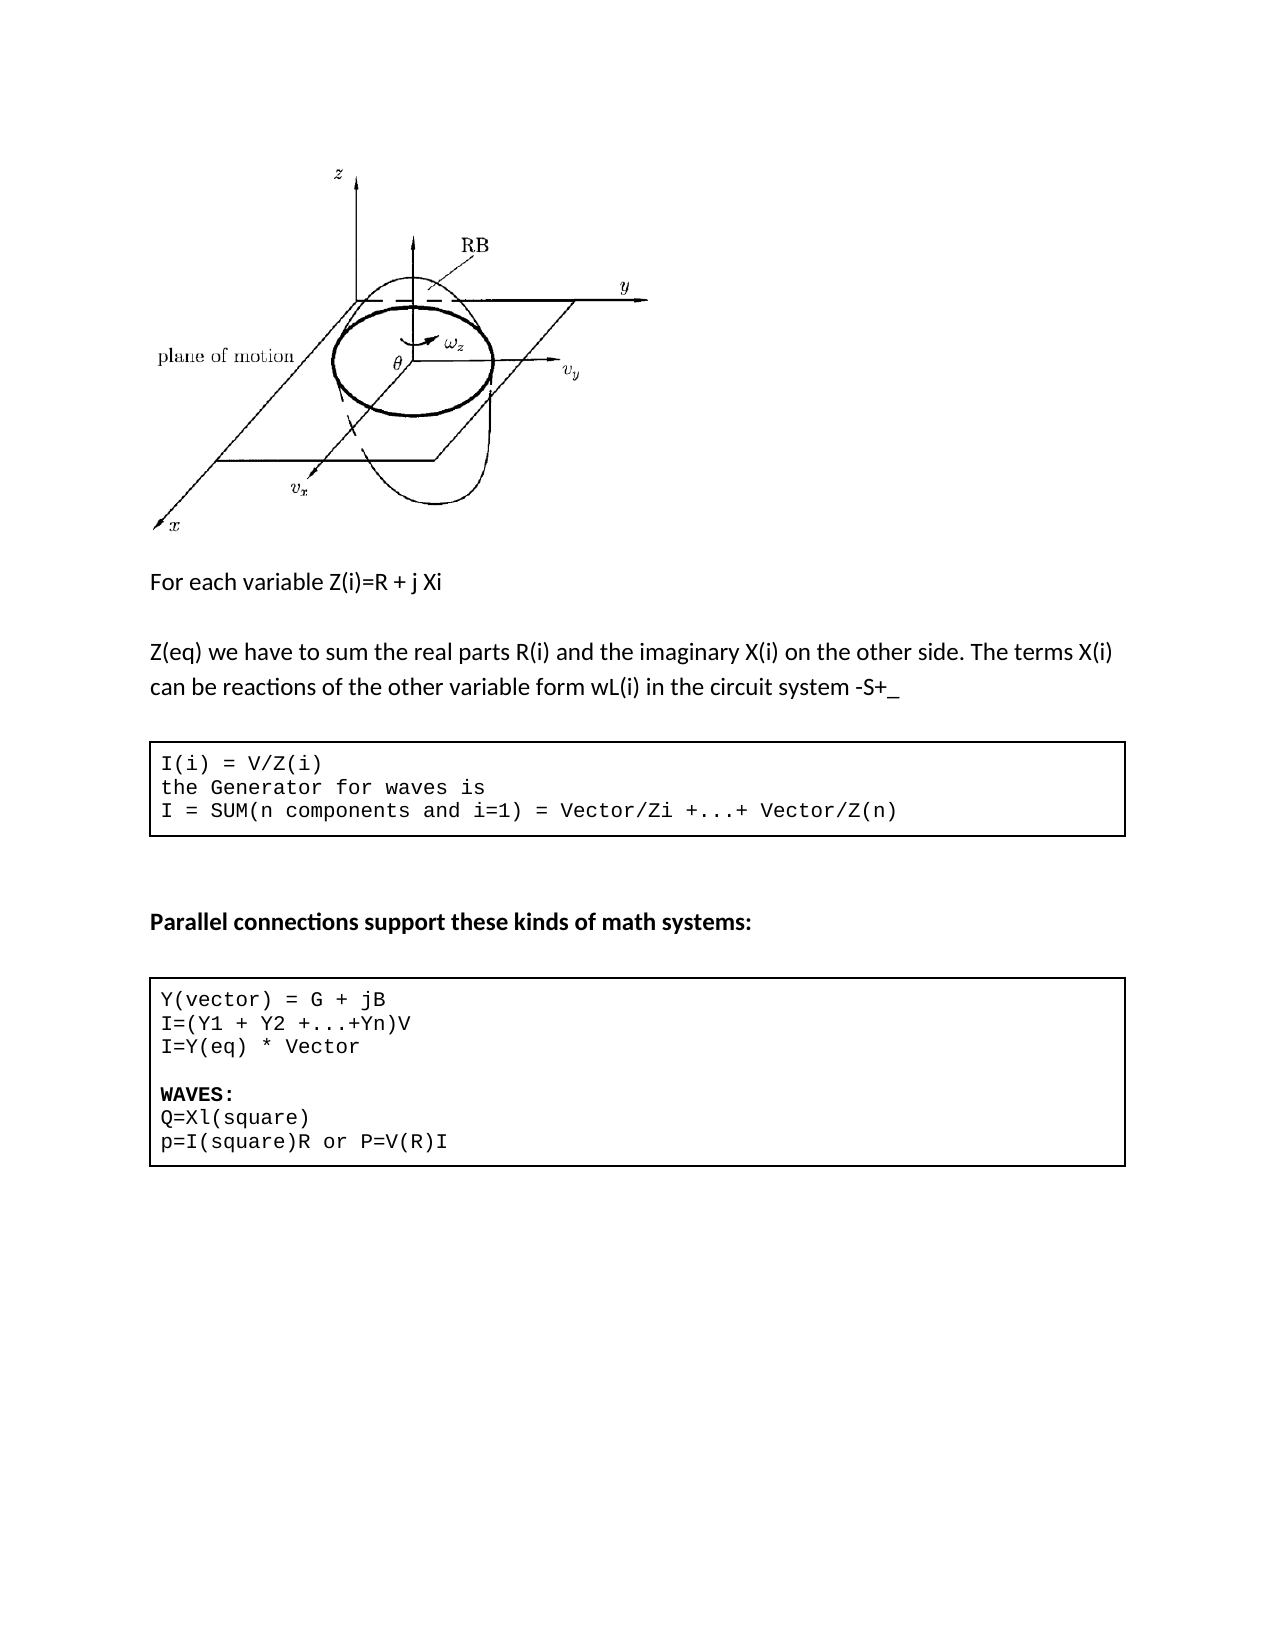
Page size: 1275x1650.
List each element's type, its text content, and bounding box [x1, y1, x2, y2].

text Z(eq) we have to sum the real parts R(i) and the imaginary X(i) on the other side. The terms X(i) can be reactions of the other variable form wL(i) in the circuit system -S+_ [150, 636, 1125, 701]
picture [150, 150, 699, 562]
table_header Y(vector) = G + jB I=(Y1 + Y2 +...+Yn)V I=Y(eq) * Vector WAVES: Q=Xl(square) p=I(square)R or P=V(R)I [151, 979, 1124, 1165]
text Parallel connections support these kinds of math systems: [150, 907, 1125, 937]
text For each variable Z(i)=R + j Xi [150, 566, 1125, 596]
table_header I(i) = V/Z(i) the Generator for waves is I = SUM(n components and i=1) = Vector/Zi +...+ Vector/Z(n) [151, 743, 1124, 834]
